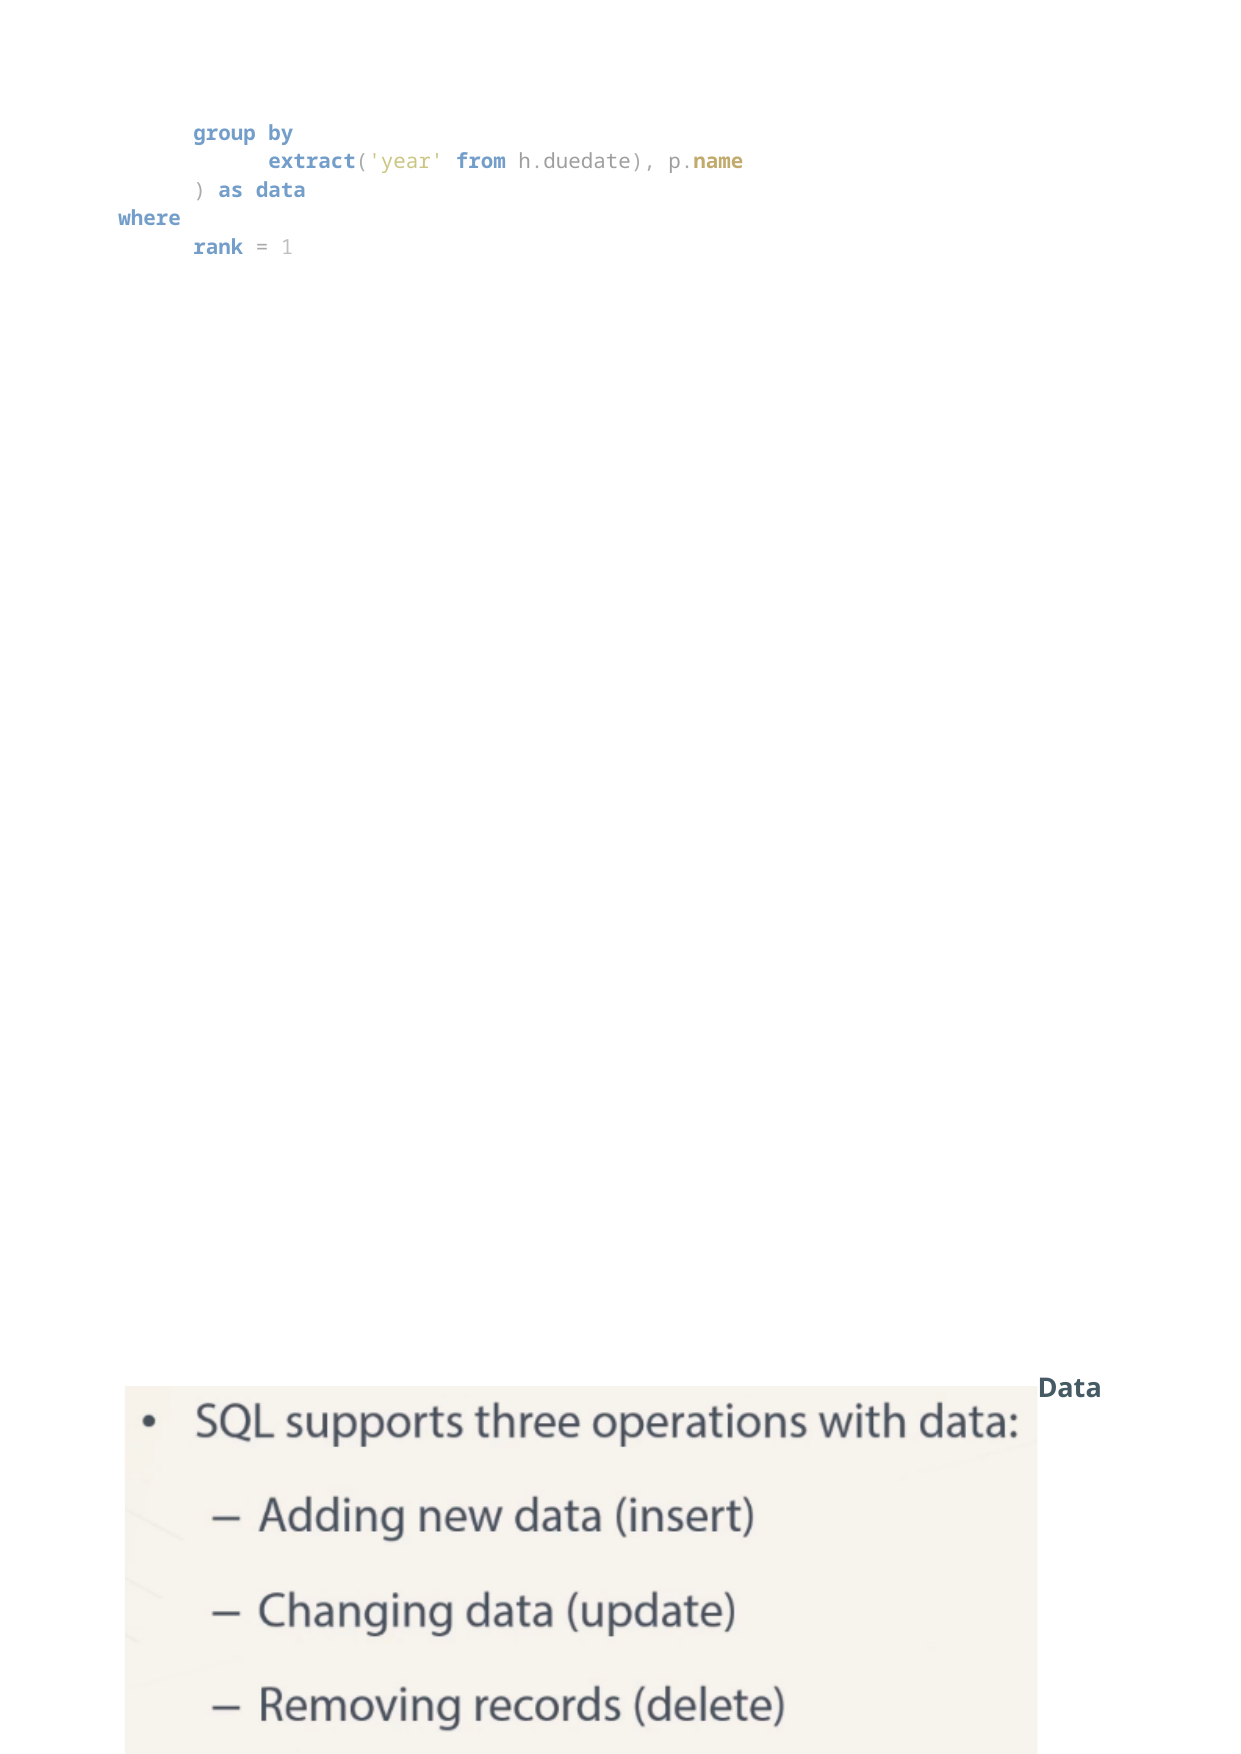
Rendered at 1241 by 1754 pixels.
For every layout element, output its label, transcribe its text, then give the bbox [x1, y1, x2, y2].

text ) as data [118, 175, 1122, 203]
subtitle Data modifications with SQL [118, 1368, 1122, 1405]
text rank = 1 [118, 232, 1122, 260]
text extract('year' from h.duedate), p.name [118, 147, 1122, 175]
picture [124, 1386, 1038, 1754]
text group by [118, 118, 1122, 147]
text where [118, 203, 1122, 232]
